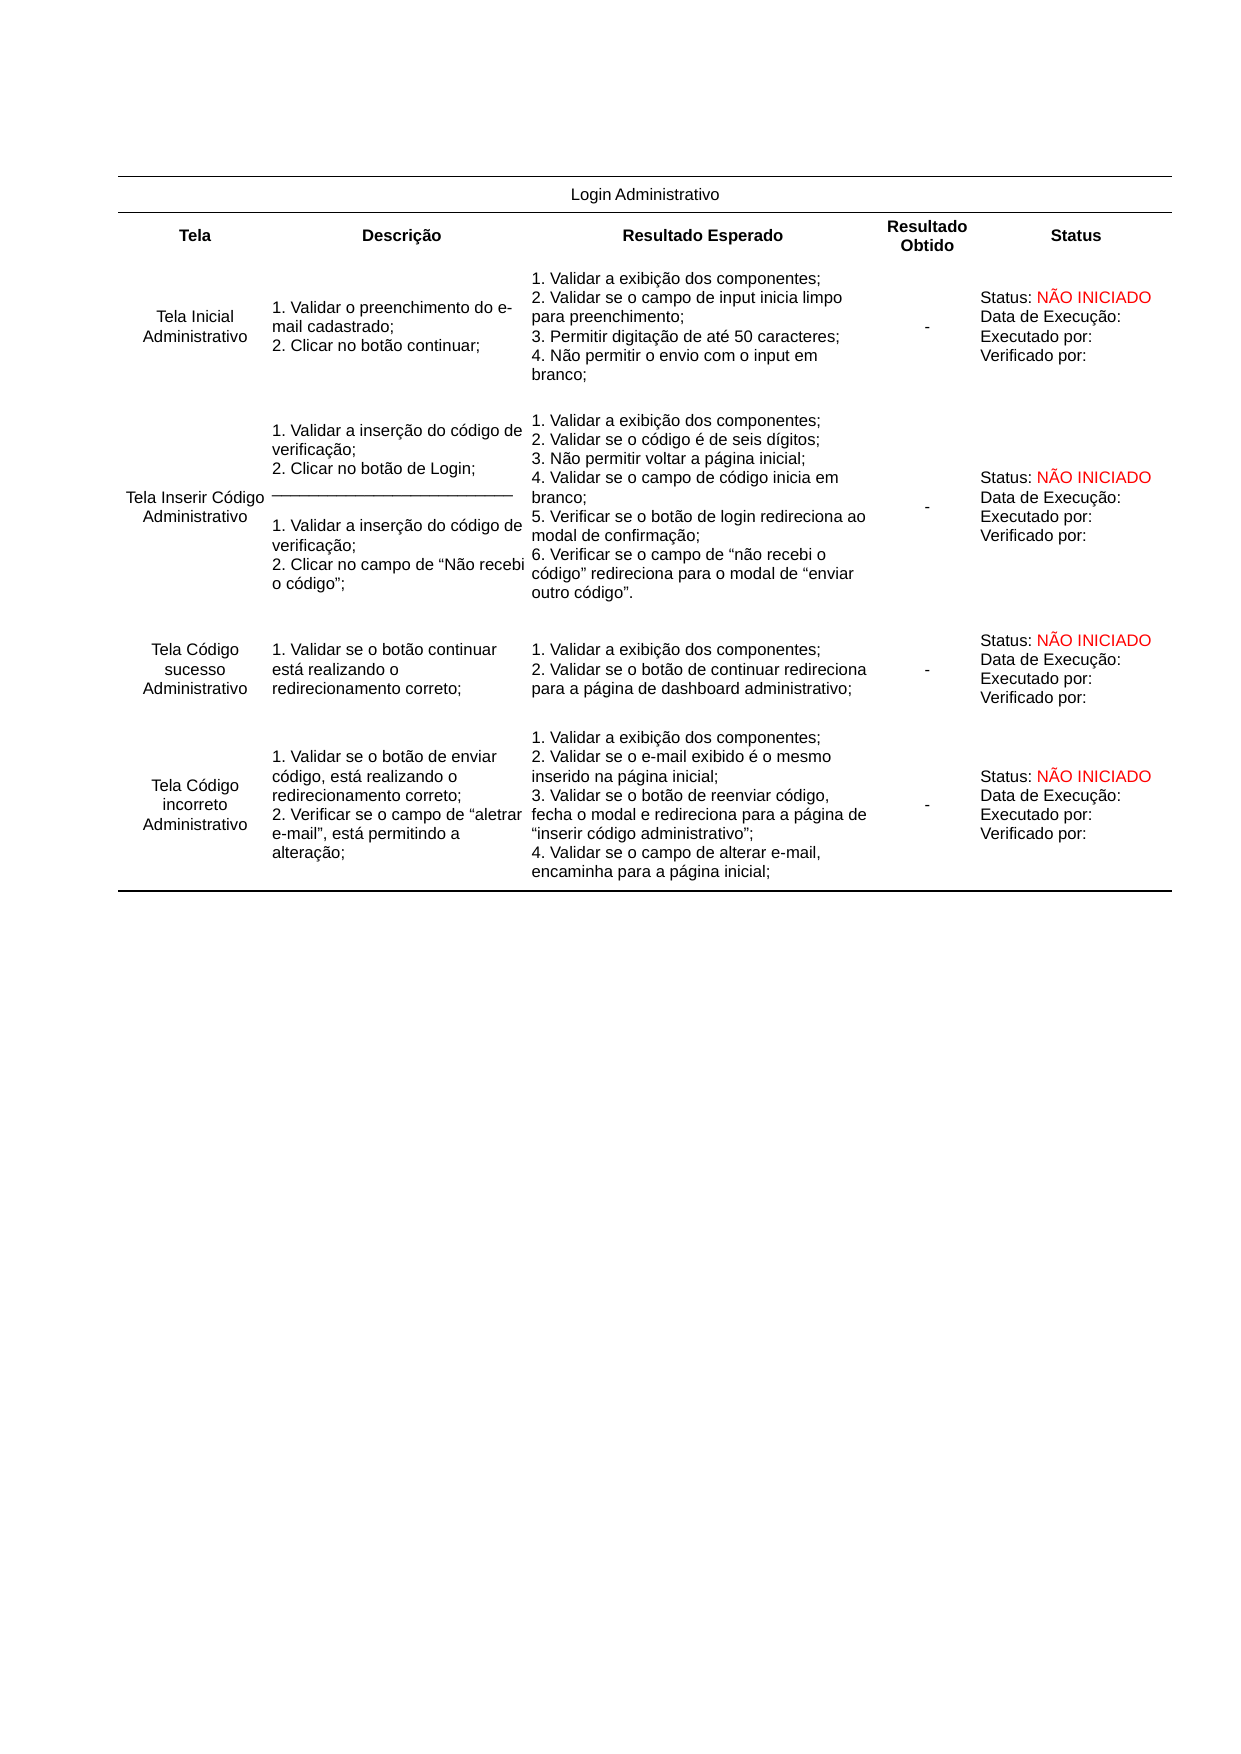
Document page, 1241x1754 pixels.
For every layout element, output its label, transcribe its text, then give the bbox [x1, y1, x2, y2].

table_cell 1. Validar se o botão continuar está realizando o redirecionamento correto; [272, 619, 531, 719]
table_cell - [874, 258, 980, 394]
table_cell Status [980, 213, 1172, 258]
table_cell Status: NÃO INICIADO Data de Execução: Executado por: Verificado por: [980, 719, 1172, 890]
table_cell Tela Código sucesso Administrativo [118, 619, 272, 719]
table_cell 1. Validar a exibição dos componentes; 2. Validar se o código é de seis dígitos; 3. Não permitir voltar a página inicial; 4. Validar se o campo de código inicia em branco; 5. Verificar se o botão de login redireciona ao modal de confirmação; 6. Verificar se o campo de “não recebi o código” redireciona para o modal de “enviar outro código”. [531, 395, 874, 618]
table_cell Status: NÃO INICIADO Data de Execução: Executado por: Verificado por: [980, 258, 1172, 394]
table_cell - [874, 719, 980, 890]
table_cell Status: NÃO INICIADO Data de Execução: Executado por: Verificado por: [980, 395, 1172, 618]
table_cell Descrição [272, 213, 531, 258]
table_cell 1. Validar a exibição dos componentes; 2. Validar se o campo de input inicia limpo para preenchimento; 3. Permitir digitação de até 50 caracteres; 4. Não permitir o envio com o input em branco; [531, 258, 874, 394]
table_cell - [874, 395, 980, 618]
table_cell Resultado Obtido [874, 213, 980, 258]
table_cell Tela Inserir Código Administrativo [118, 395, 272, 618]
table_header Login Administrativo [118, 177, 1172, 211]
table_cell Status: NÃO INICIADO Data de Execução: Executado por: Verificado por: [980, 619, 1172, 719]
table_cell 1. Validar a exibição dos componentes; 2. Validar se o botão de continuar redireciona para a página de dashboard administrativo; [531, 619, 874, 719]
table_cell 1. Validar a exibição dos componentes; 2. Validar se o e-mail exibido é o mesmo inserido na página inicial; 3. Validar se o botão de reenviar código, fecha o modal e redireciona para a página de “inserir código administrativo”; 4. Validar se o campo de alterar e-mail, encaminha para a página inicial; [531, 719, 874, 890]
table_cell Tela [118, 213, 272, 258]
table_cell Tela Código incorreto Administrativo [118, 719, 272, 890]
table_cell Tela Inicial Administrativo [118, 258, 272, 394]
table_cell 1. Validar a inserção do código de verificação; 2. Clicar no botão de Login; __________________________ 1. Validar a inserção do código de verificação; 2. Clicar no campo de “Não recebi o código”; [272, 395, 531, 618]
table_cell - [874, 619, 980, 719]
table_cell 1. Validar se o botão de enviar código, está realizando o redirecionamento correto; 2. Verificar se o campo de “aletrar e-mail”, está permitindo a alteração; [272, 719, 531, 890]
table_cell Resultado Esperado [531, 213, 874, 258]
table_cell 1. Validar o preenchimento do e-mail cadastrado; 2. Clicar no botão continuar; [272, 258, 531, 394]
